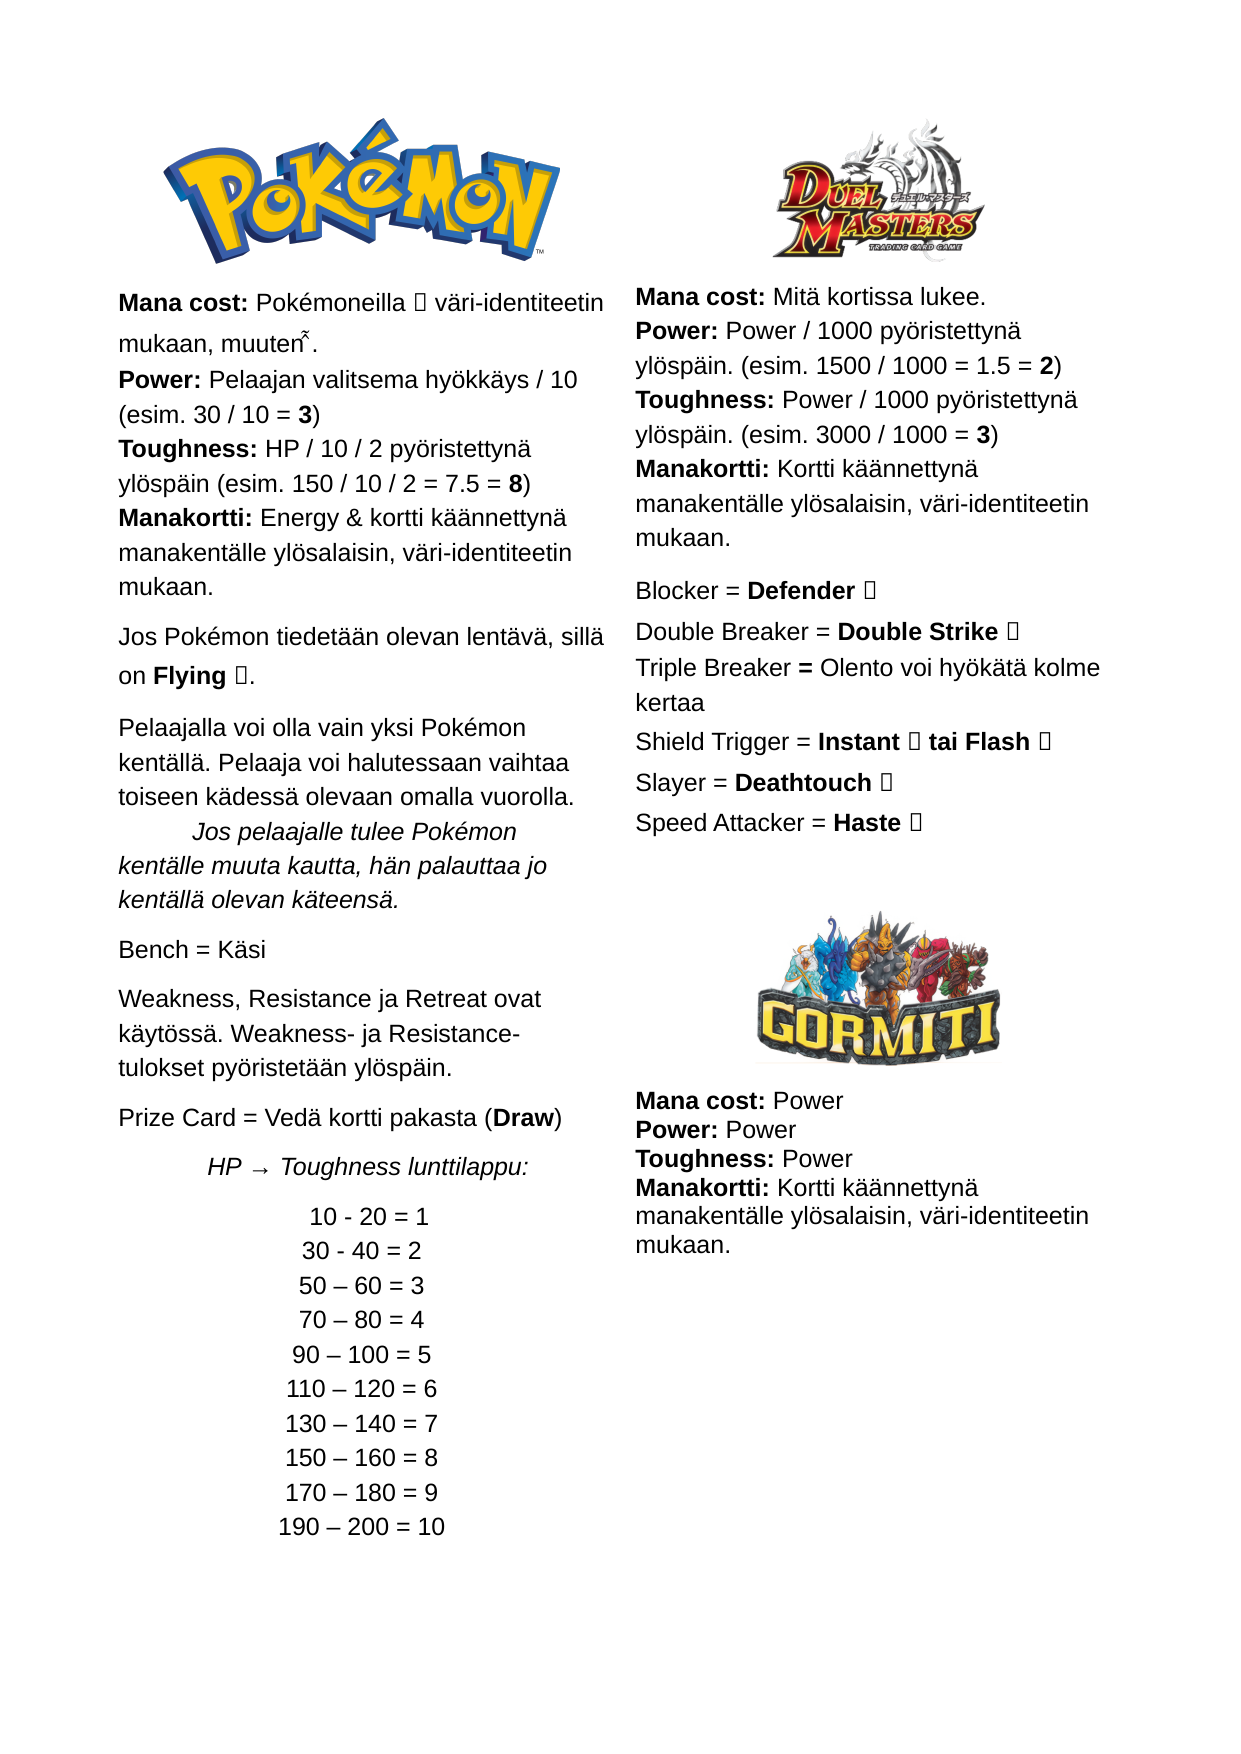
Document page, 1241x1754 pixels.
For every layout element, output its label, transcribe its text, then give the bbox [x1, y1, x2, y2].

text Mana cost: Pokémoneilla  väri-identiteetin mukaan, muuten . Power: Pelaajan valitsema hyökkäys / 10 (esim. 30 / 10 = 3) Toughness: HP / 10 / 2 pyöristettynä ylöspäin (esim. 150 / 10 / 2 = 7.5 = 8) Manakortti: Energy & kortti käännettynä manakentälle ylösalaisin, väri-identiteetin mukaan. [118, 285, 605, 601]
text HP → Toughness lunttilappu: [118, 1152, 605, 1181]
text Mana cost: Mitä kortissa lukee. Power: Power / 1000 pyöristettynä ylöspäin. (esim. 1500 / 1000 = 1.5 = 2) Toughness: Power / 1000 pyöristettynä ylöspäin. (esim. 3000 / 1000 = 3) Manakortti: Kortti käännettynä manakentälle ylösalaisin, väri-identiteetin mukaan. [635, 282, 1122, 552]
text Jos Pokémon tiedetään olevan lentävä, sillä on Flying . [118, 622, 605, 691]
text Bench = Käsi [118, 935, 605, 964]
text Blocker = Defender  Double Breaker = Double Strike  Triple Breaker = Olento voi hyökätä kolme kertaa Shield Trigger = Instant  tai Flash  Slayer = Deathtouch  Speed Attacker = Haste  [635, 573, 1122, 839]
text Weakness, Resistance ja Retreat ovat käytössä. Weakness- ja Resistance-tulokset pyöristetään ylöspäin. [118, 984, 605, 1082]
text Mana cost: Power Power: Power Toughness: Power Manakortti: Kortti käännettynä manakentälle ylösalaisin, väri-identiteetin mukaan. [635, 1086, 1122, 1259]
picture [772, 118, 985, 262]
picture [755, 910, 1002, 1066]
text Prize Card = Vedä kortti pakasta (Draw) [118, 1103, 605, 1132]
picture [163, 118, 560, 264]
text Pelaajalla voi olla vain yksi Pokémon kentällä. Pelaaja voi halutessaan vaihtaa toiseen kädessä olevaan omalla vuorolla. Jos pelaajalle tulee Pokémon kentälle muuta kautta, hän palauttaa jo kentällä olevan käteensä. [118, 713, 605, 914]
text 10 - 20 = 1 30 - 40 = 2 50 – 60 = 3 70 – 80 = 4 90 – 100 = 5 110 – 120 = 6 130 – 140 = 7 150 – 160 = 8 170 – 180 = 9 190 – 200 = 10 [118, 1202, 605, 1575]
